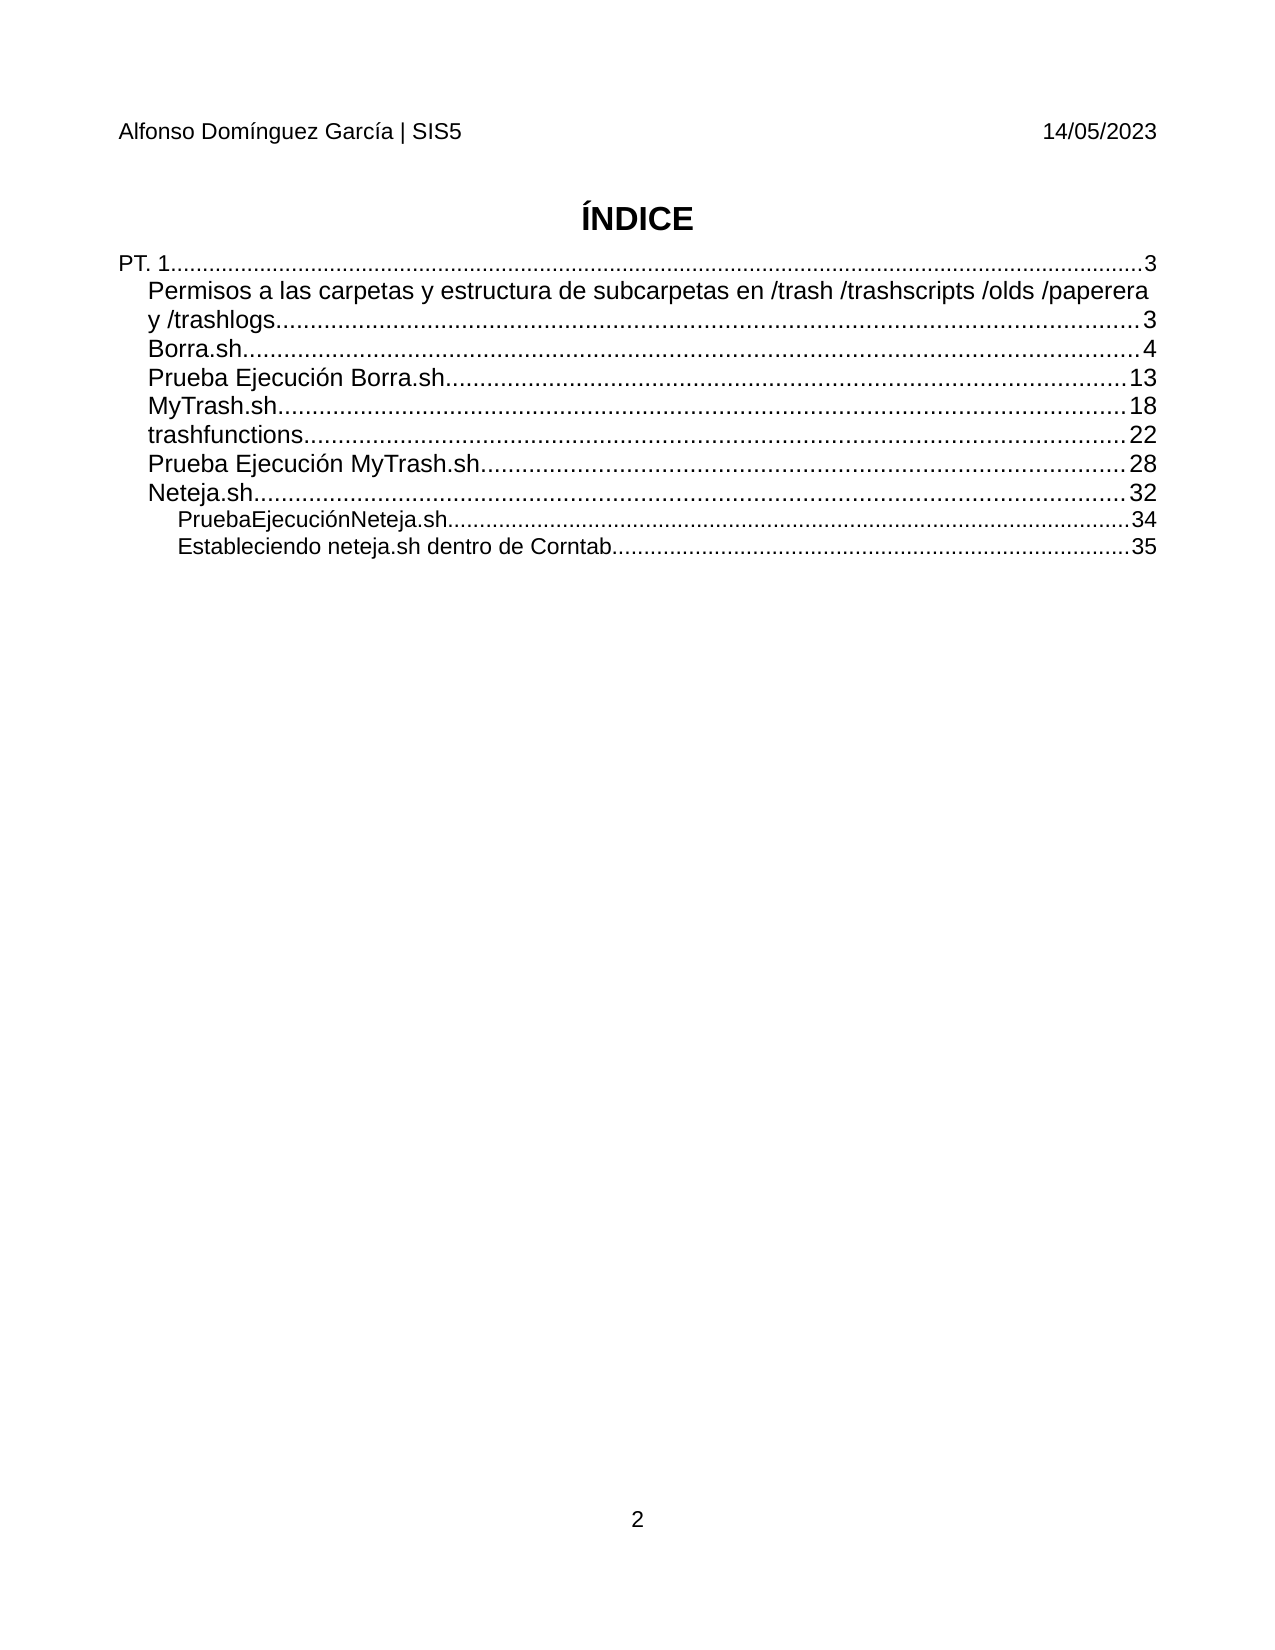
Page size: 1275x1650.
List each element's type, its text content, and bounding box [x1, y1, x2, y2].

text PT. 1 3 [118, 250, 1157, 276]
text Borra.sh 4 [148, 334, 1157, 362]
text trashfunctions 22 [148, 420, 1157, 449]
text PruebaEjecuciónNeteja.sh 34 [177, 506, 1157, 533]
text Estableciendo neteja.sh dentro de Corntab 35 [177, 533, 1157, 559]
text Permisos a las carpetas y estructura de subcarpetas en /trash /trashscripts /olds /paperera y /trashlogs 3 [148, 276, 1157, 334]
text Prueba Ejecución Borra.sh 13 [148, 362, 1157, 391]
text Neteja.sh 32 [148, 477, 1157, 506]
subtitle ÍNDICE [118, 199, 1157, 237]
text MyTrash.sh 18 [148, 391, 1157, 420]
text Prueba Ejecución MyTrash.sh 28 [148, 449, 1157, 477]
